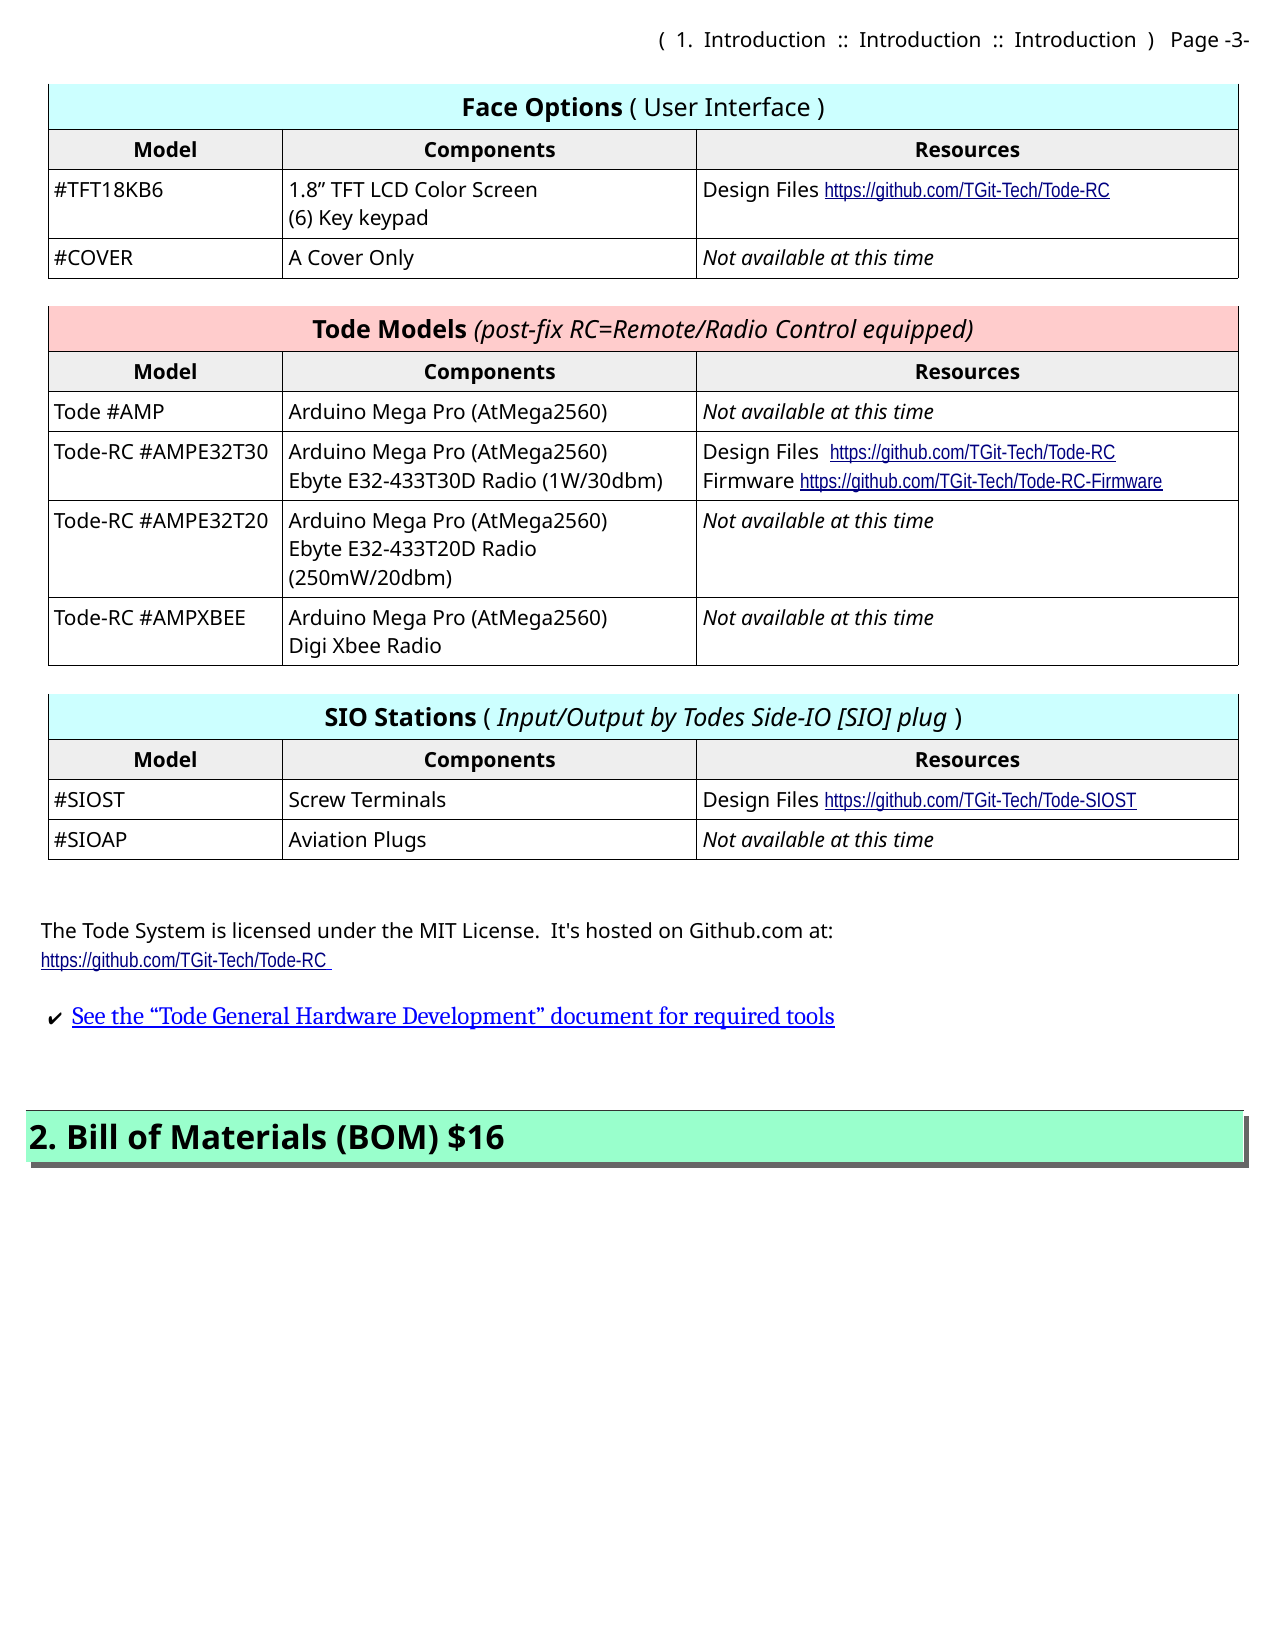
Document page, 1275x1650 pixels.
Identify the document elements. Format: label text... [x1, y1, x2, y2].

table_cell Arduino Mega Pro (AtMega2560) [283, 392, 696, 431]
table_cell Tode-RC #AMPE32T30 [49, 432, 282, 500]
table_cell Model [49, 130, 282, 169]
table_cell Model [49, 740, 282, 779]
text The Tode System is licensed under the MIT License. It's hosted on Github.com at: [41, 916, 1249, 945]
subtitle Bill of Materials (BOM) $16 [26, 1111, 1243, 1162]
table_cell Resources [697, 740, 1238, 779]
table_cell #SIOAP [49, 820, 282, 859]
table_cell Not available at this time [697, 598, 1238, 665]
table_cell Tode #AMP [49, 392, 282, 431]
table_cell Design Files https://github.com/TGit-Tech/Tode-RC [697, 170, 1238, 237]
table_cell Aviation Plugs [283, 820, 696, 859]
table_cell Not available at this time [697, 820, 1238, 859]
table_cell Resources [697, 130, 1238, 169]
table_cell Screw Terminals [283, 780, 696, 819]
table_cell Arduino Mega Pro (AtMega2560) Digi Xbee Radio [283, 598, 696, 665]
table_cell Components [283, 352, 696, 391]
table_cell Arduino Mega Pro (AtMega2560) Ebyte E32-433T20D Radio (250mW/20dbm) [283, 501, 696, 597]
table_cell Tode-RC #AMPE32T20 [49, 501, 282, 597]
table_cell Components [283, 740, 696, 779]
table_cell 1.8” TFT LCD Color Screen (6) Key keypad [283, 170, 696, 237]
list See the “Tode General Hardware Development” document for required tools [48, 1002, 1249, 1031]
table_cell Not available at this time [697, 239, 1238, 277]
text https://github.com/TGit-Tech/Tode-RC [41, 945, 1249, 973]
table_cell A Cover Only [283, 239, 696, 277]
table_cell #TFT18KB6 [49, 170, 282, 237]
table_cell Model [49, 352, 282, 391]
table_header Face Options ( User Interface ) [49, 84, 1238, 129]
table_cell Components [283, 130, 696, 169]
table_header SIO Stations ( Input/Output by Todes Side-IO [SIO] plug ) [49, 694, 1238, 739]
table_cell Not available at this time [697, 501, 1238, 597]
table_cell Resources [697, 352, 1238, 391]
table_cell Design Files https://github.com/TGit-Tech/Tode-SIOST [697, 780, 1238, 819]
table_header Tode Models (post-fix RC=Remote/Radio Control equipped) [49, 306, 1238, 351]
table_cell #COVER [49, 239, 282, 277]
table_cell #SIOST [49, 780, 282, 819]
table_cell Not available at this time [697, 392, 1238, 431]
table_cell Arduino Mega Pro (AtMega2560) Ebyte E32-433T30D Radio (1W/30dbm) [283, 432, 696, 500]
table_cell Design Files https://github.com/TGit-Tech/Tode-RC Firmware https://github.com/TGit-Tech/Tode-RC-Firmware [697, 432, 1238, 500]
table_cell Tode-RC #AMPXBEE [49, 598, 282, 665]
